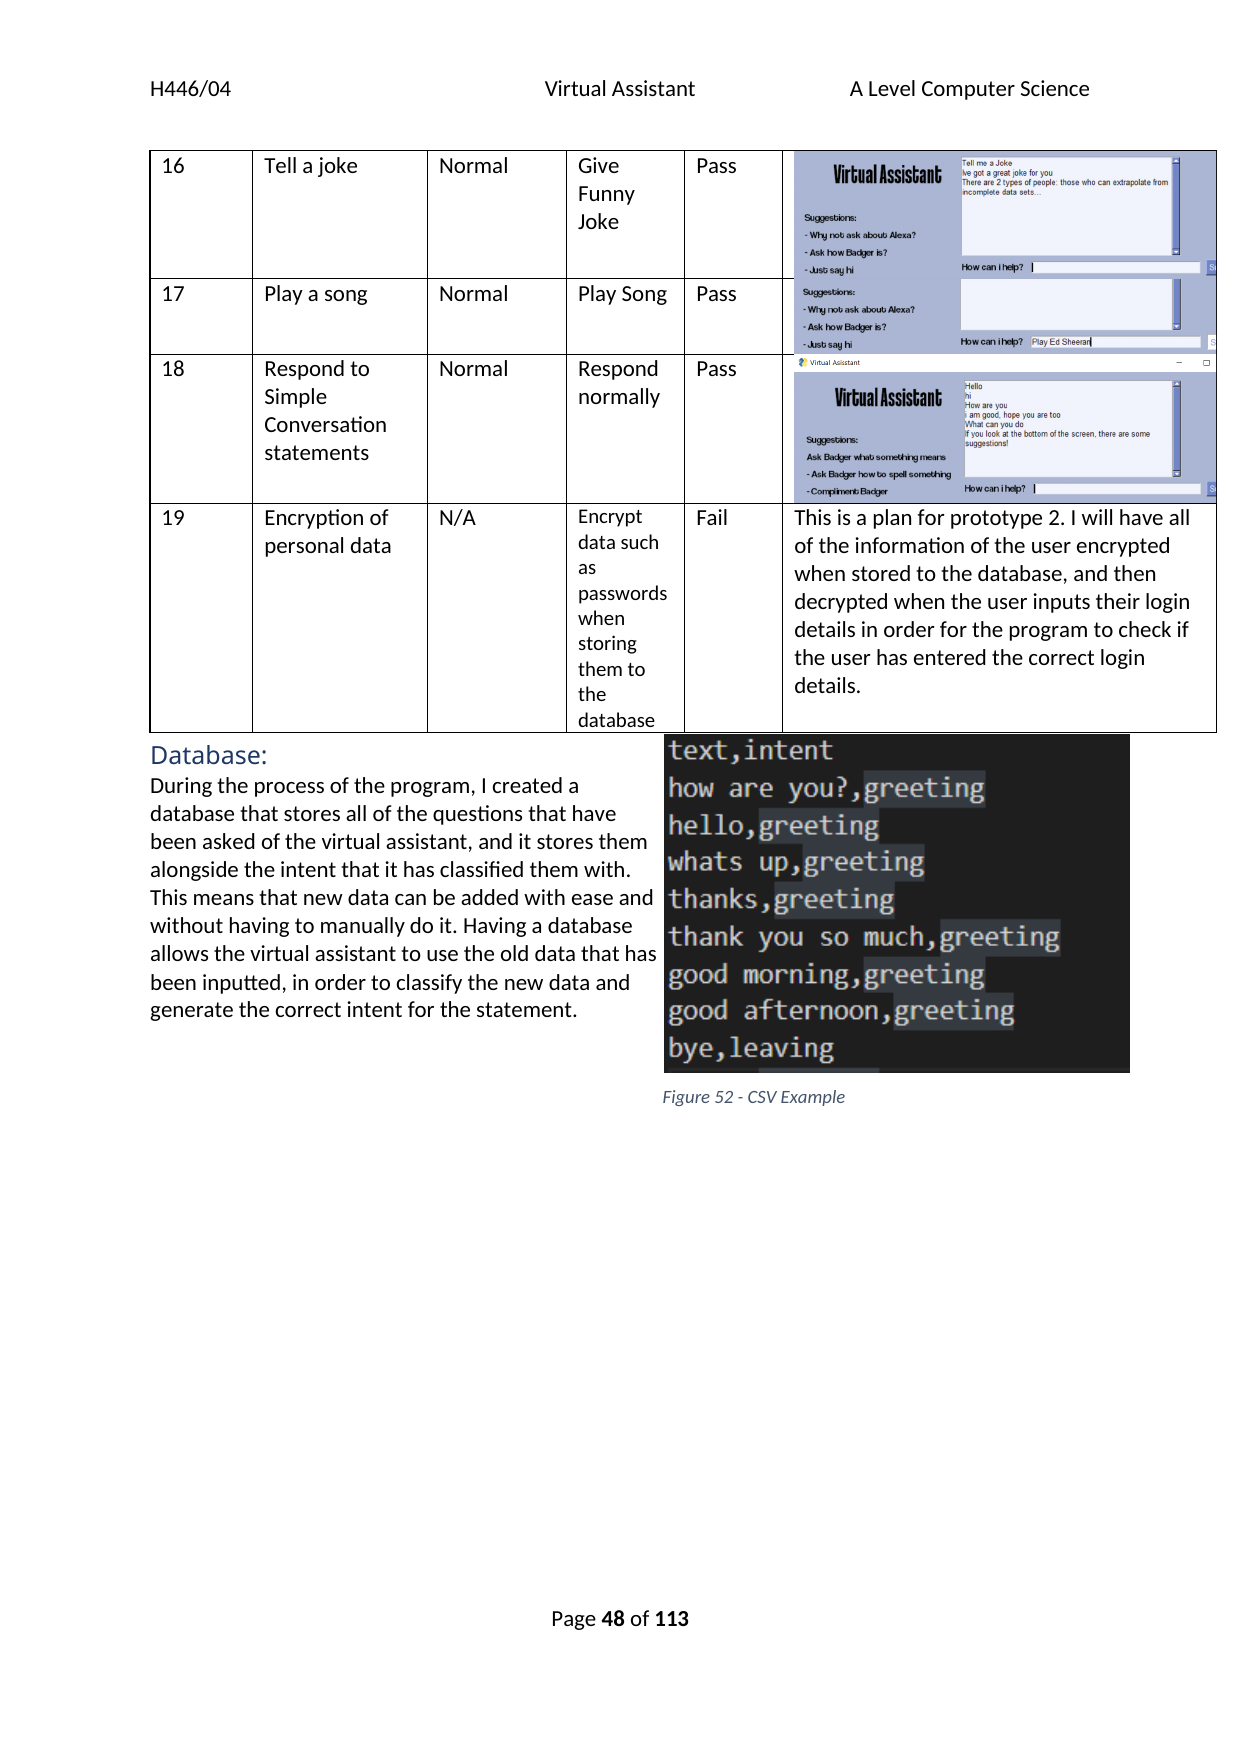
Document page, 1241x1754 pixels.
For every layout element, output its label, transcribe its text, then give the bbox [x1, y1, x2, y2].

table_cell [783, 279, 794, 353]
table_cell Normal [428, 355, 566, 502]
table_cell This is a plan for prototype 2. I will have all of the information of the user encrypted when stored to the database, and then decrypted when the user inputs their login details in order for the program to check if the user has entered the correct login details. [783, 504, 1216, 732]
table_cell [783, 355, 794, 502]
table_cell 17 [151, 279, 252, 353]
table_cell Play a song [253, 279, 427, 353]
table_cell N/A [428, 504, 566, 732]
table_cell [783, 151, 794, 278]
table_cell Encrypt data such as passwords when storing them to the database [567, 504, 684, 732]
subtitle Database: [150, 737, 664, 771]
table_cell Encryption of personal data [253, 504, 427, 732]
table_cell Play Song [567, 279, 684, 353]
table_cell 16 [151, 151, 252, 278]
table_cell Pass [685, 151, 782, 278]
table_cell Give Funny Joke [567, 151, 684, 278]
text During the process of the program, I created a database that stores all of the questions that have been asked of the virtual assistant, and it stores them alongside the intent that it has classified them with. This means that new data can be added with ease and without having to manually do it. Having a database allows the virtual assistant to use the old data that has been inputted, in order to classify the new data and generate the correct intent for the statement. [150, 771, 664, 1024]
table_cell Tell a joke [253, 151, 427, 278]
table_cell 19 [151, 504, 252, 732]
table_cell Respond to Simple Conversation statements [253, 355, 427, 502]
table_cell Normal [428, 151, 566, 278]
table_cell Normal [428, 279, 566, 353]
table_cell Pass [685, 355, 782, 502]
text Figure 52 - CSV Example [662, 1085, 1133, 1108]
table_cell Pass [685, 279, 782, 353]
table_cell 18 [151, 355, 252, 502]
table_cell Fail [685, 504, 782, 732]
table_cell Respond normally [567, 355, 684, 502]
